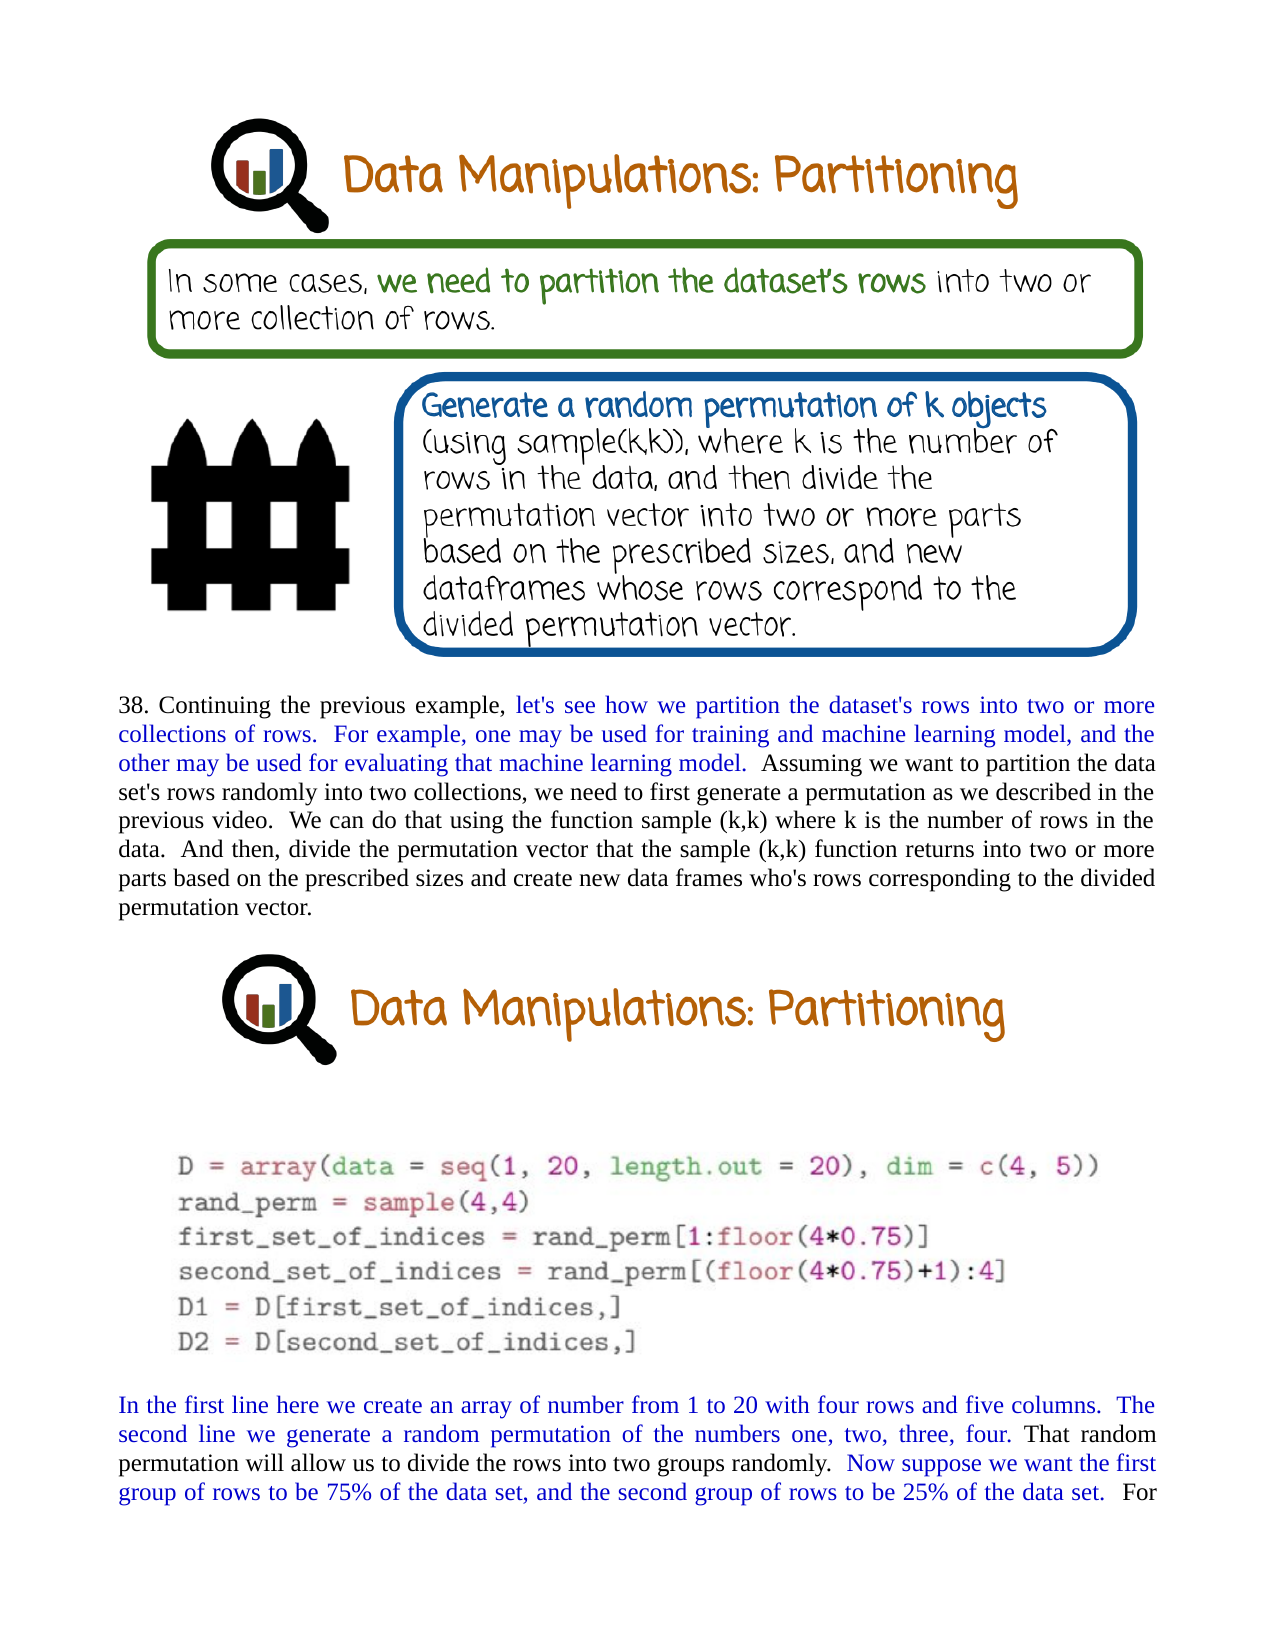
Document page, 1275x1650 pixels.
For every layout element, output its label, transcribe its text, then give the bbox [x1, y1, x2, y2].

picture [118, 118, 1157, 662]
text In the first line here we create an array of number from 1 to 20 with four rows and five columns. The second line we generate a random permutation of the numbers one, two, three, four. That random permutation will allow us to divide the rows into two groups randomly. Now suppose we want the first group of rows to be 75% of the data set, and the second group of rows to be 25% of the data set. For [118, 1391, 1157, 1506]
text 38. Continuing the previous example, let's see how we partition the dataset's rows into two or more collections of rows. For example, one may be used for training and machine learning model, and the other may be used for evaluating that machine learning model. Assuming we want to partition the data set's rows randomly into two collections, we need to first generate a permutation as we described in the previous video. We can do that using the function sample (k,k) where k is the number of rows in the data. And then, divide the permutation vector that the sample (k,k) function returns into two or more parts based on the prescribed sizes and create new data frames who's rows corresponding to the divided permutation vector. [118, 690, 1157, 920]
picture [118, 949, 1157, 1362]
